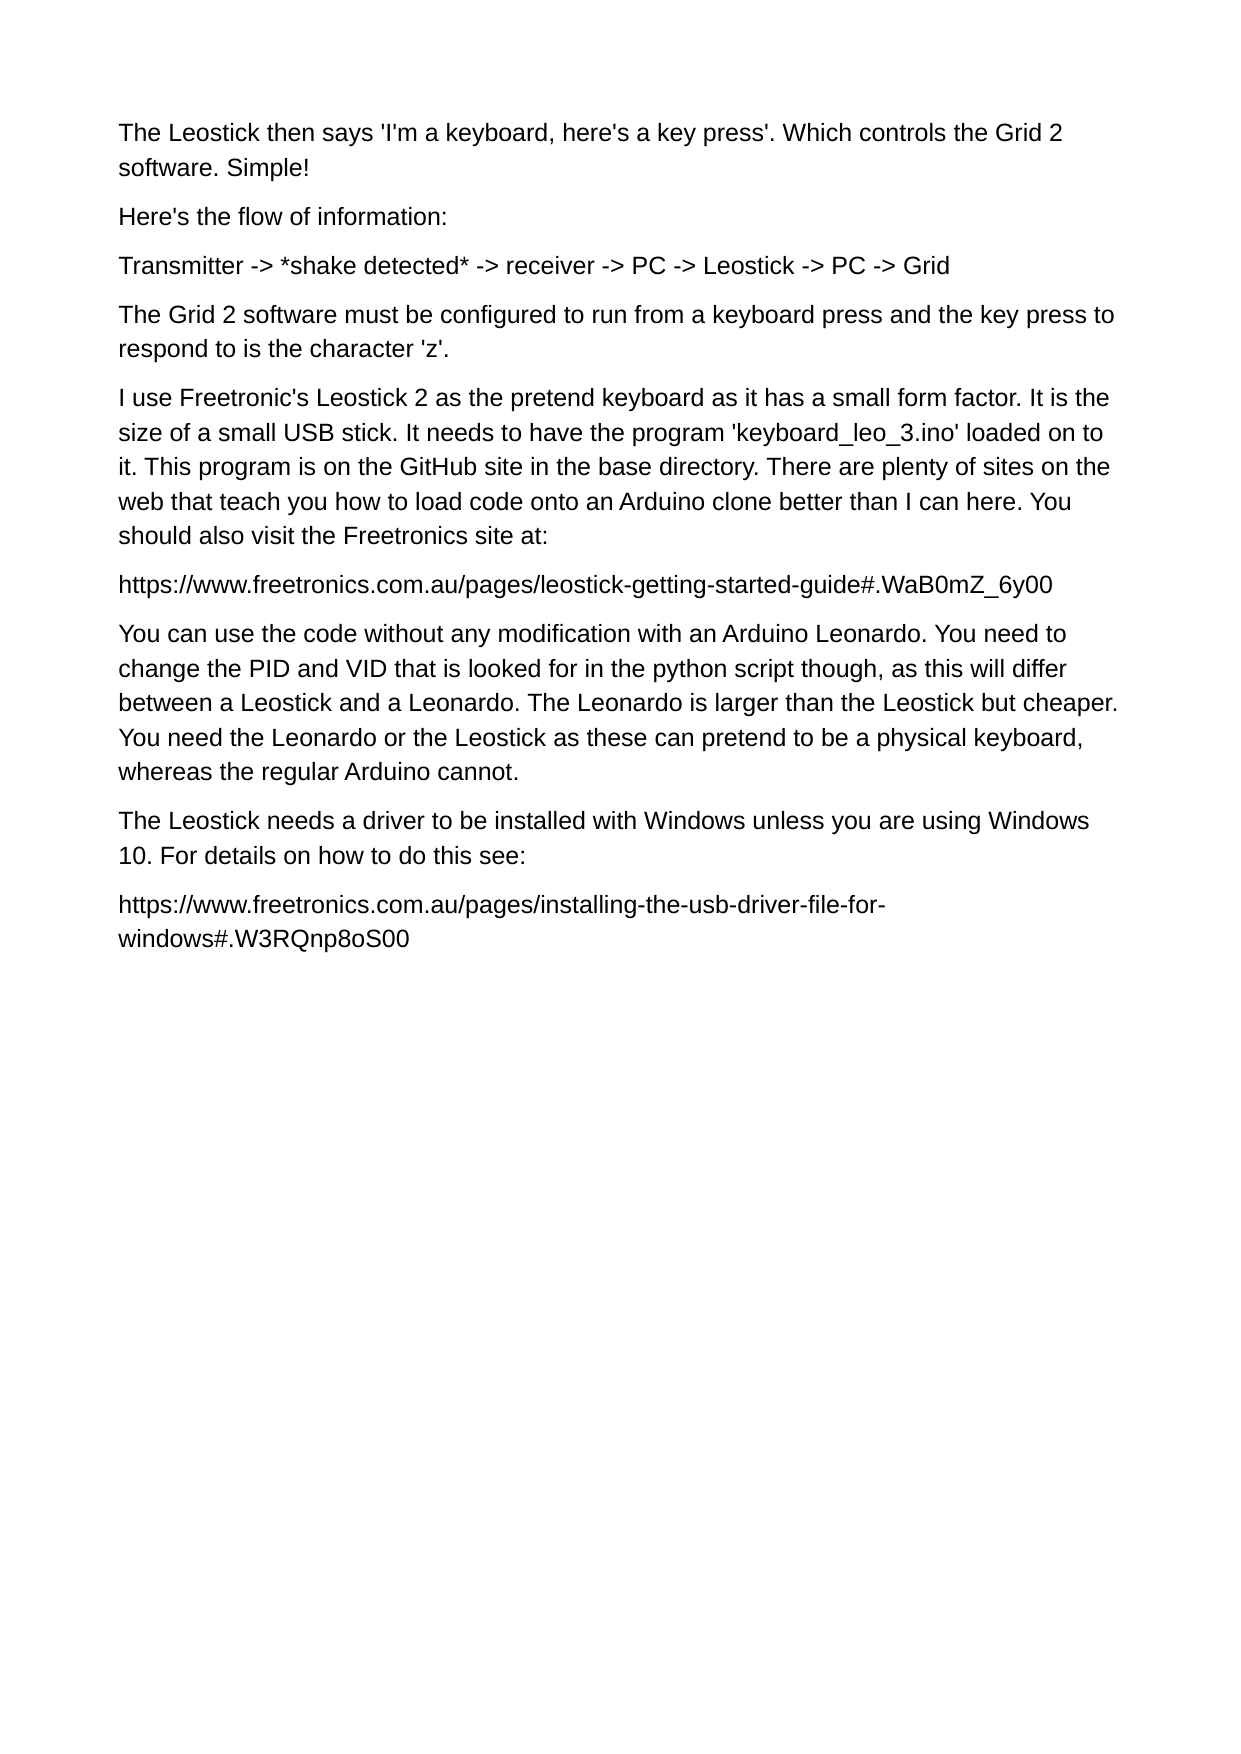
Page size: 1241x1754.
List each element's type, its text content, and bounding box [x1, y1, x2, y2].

text The Grid 2 software must be configured to run from a keyboard press and the key press to respond to is the character 'z'. [118, 300, 1122, 363]
text https://www.freetronics.com.au/pages/leostick-getting-started-guide#.WaB0mZ_6y00 [118, 570, 1122, 599]
text The Leostick needs a driver to be installed with Windows unless you are using Windows 10. For details on how to do this see: [118, 806, 1122, 869]
text https://www.freetronics.com.au/pages/installing-the-usb-driver-file-for-windows#.W3RQnp8oS00 [118, 890, 1122, 953]
text Here's the flow of information: [118, 202, 1122, 230]
text I use Freetronic's Leostick 2 as the pretend keyboard as it has a small form factor. It is the size of a small USB stick. It needs to have the program 'keyboard_leo_3.ino' loaded on to it. This program is on the GitHub site in the base directory. There are plenty of sites on the web that teach you how to load code onto an Arduino clone better than I can here. You should also visit the Freetronics site at: [118, 383, 1122, 550]
text Transmitter -> *shake detected* -> receiver -> PC -> Leostick -> PC -> Grid [118, 251, 1122, 279]
text The Leostick then says 'I'm a keyboard, here's a key press'. Which controls the Grid 2 software. Simple! [118, 118, 1122, 181]
text You can use the code without any modification with an Arduino Leonardo. You need to change the PID and VID that is looked for in the python script though, as this will differ between a Leostick and a Leonardo. The Leonardo is larger than the Leostick but cheaper. You need the Leonardo or the Leostick as these can pretend to be a physical keyboard, whereas the regular Arduino cannot. [118, 619, 1122, 786]
